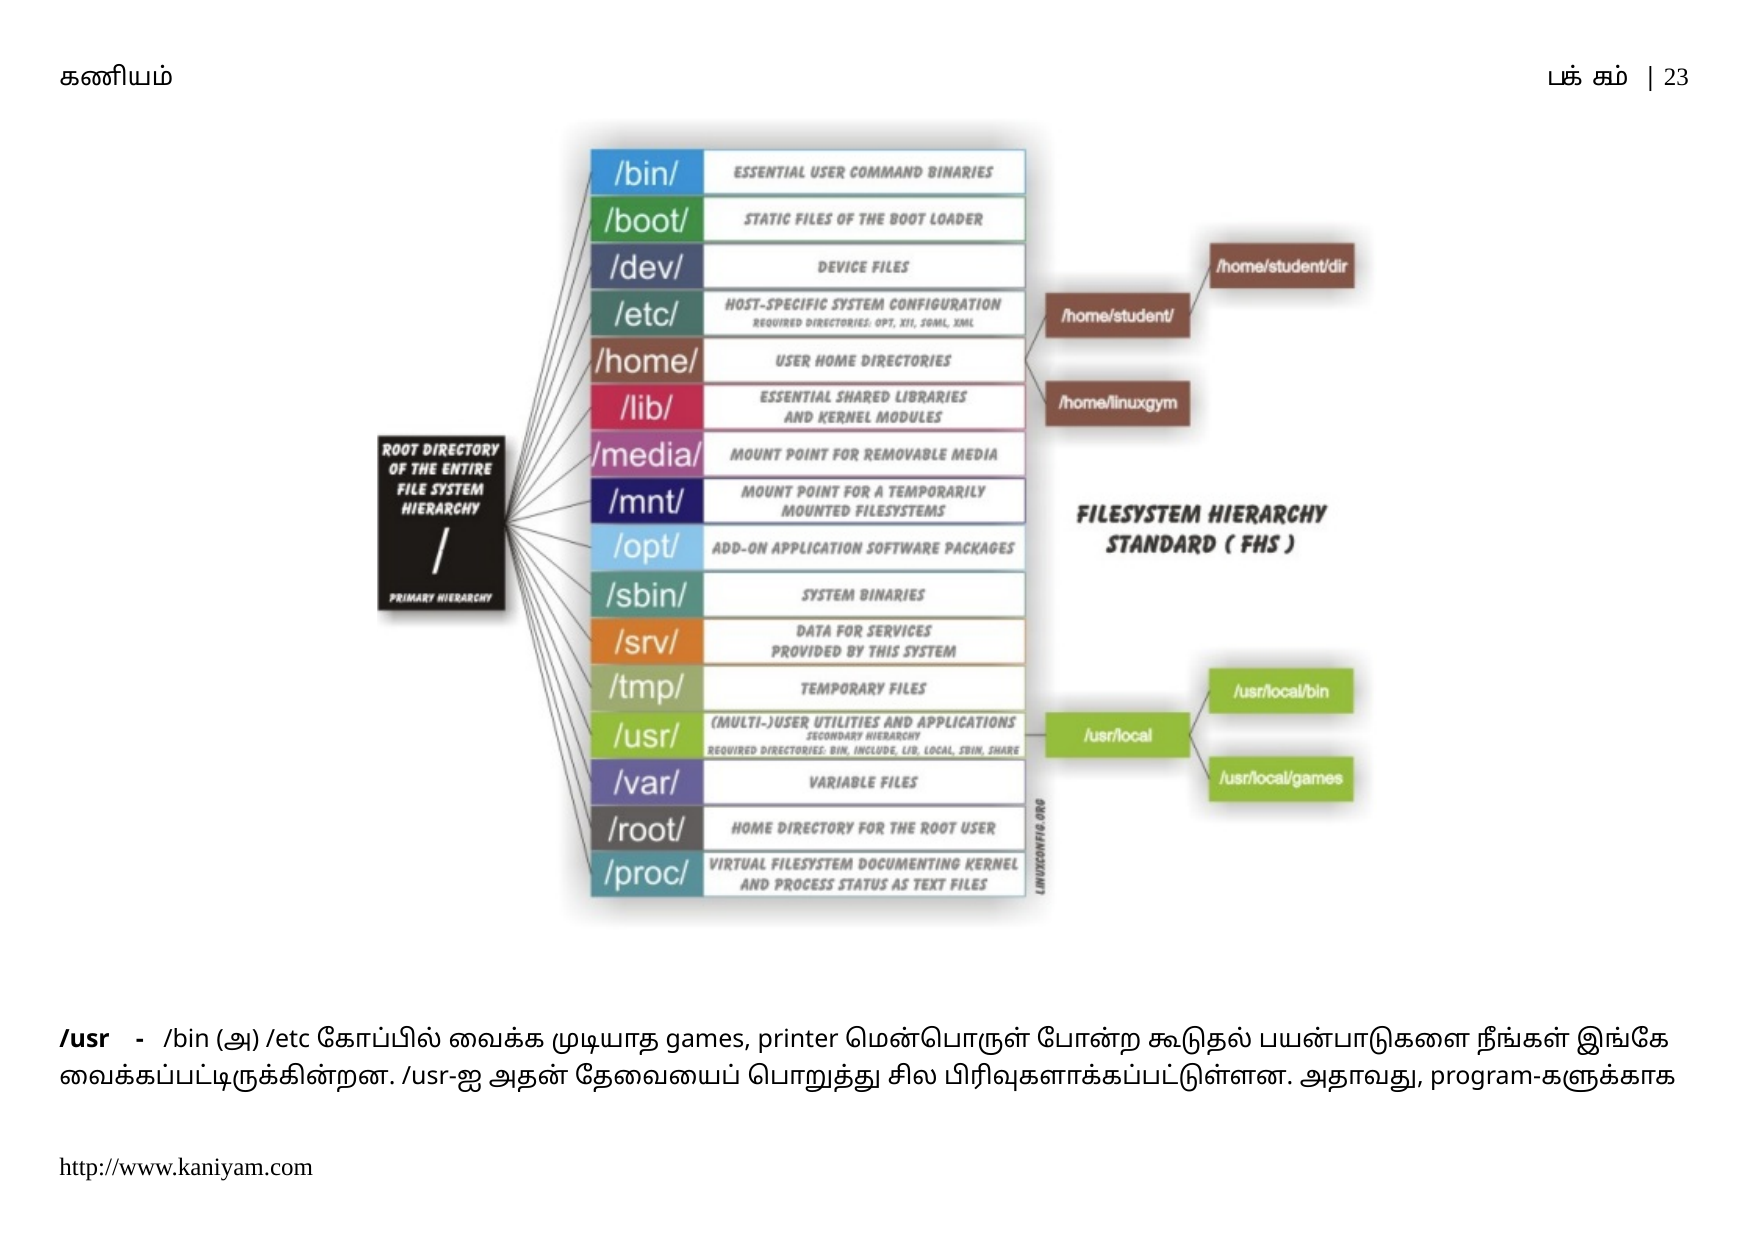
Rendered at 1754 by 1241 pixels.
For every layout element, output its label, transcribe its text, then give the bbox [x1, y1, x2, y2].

text /usr - /bin (அ) /etc கோப்பில் வைக்க முடியாத games, printer மென்பொருள் போன்ற கூடுதல் பயன்பாடுகளை நீங்கள் இங்கே வைக்கப்பட்டிருக்கின்றன. /usr-ஐ அதன் தேவையைப் பொறுத்து சில பிரிவுகளாக்கப்பட்டுள்ளன. அதாவது, program-களுக்காக [59, 1021, 1695, 1095]
picture [377, 118, 1377, 930]
